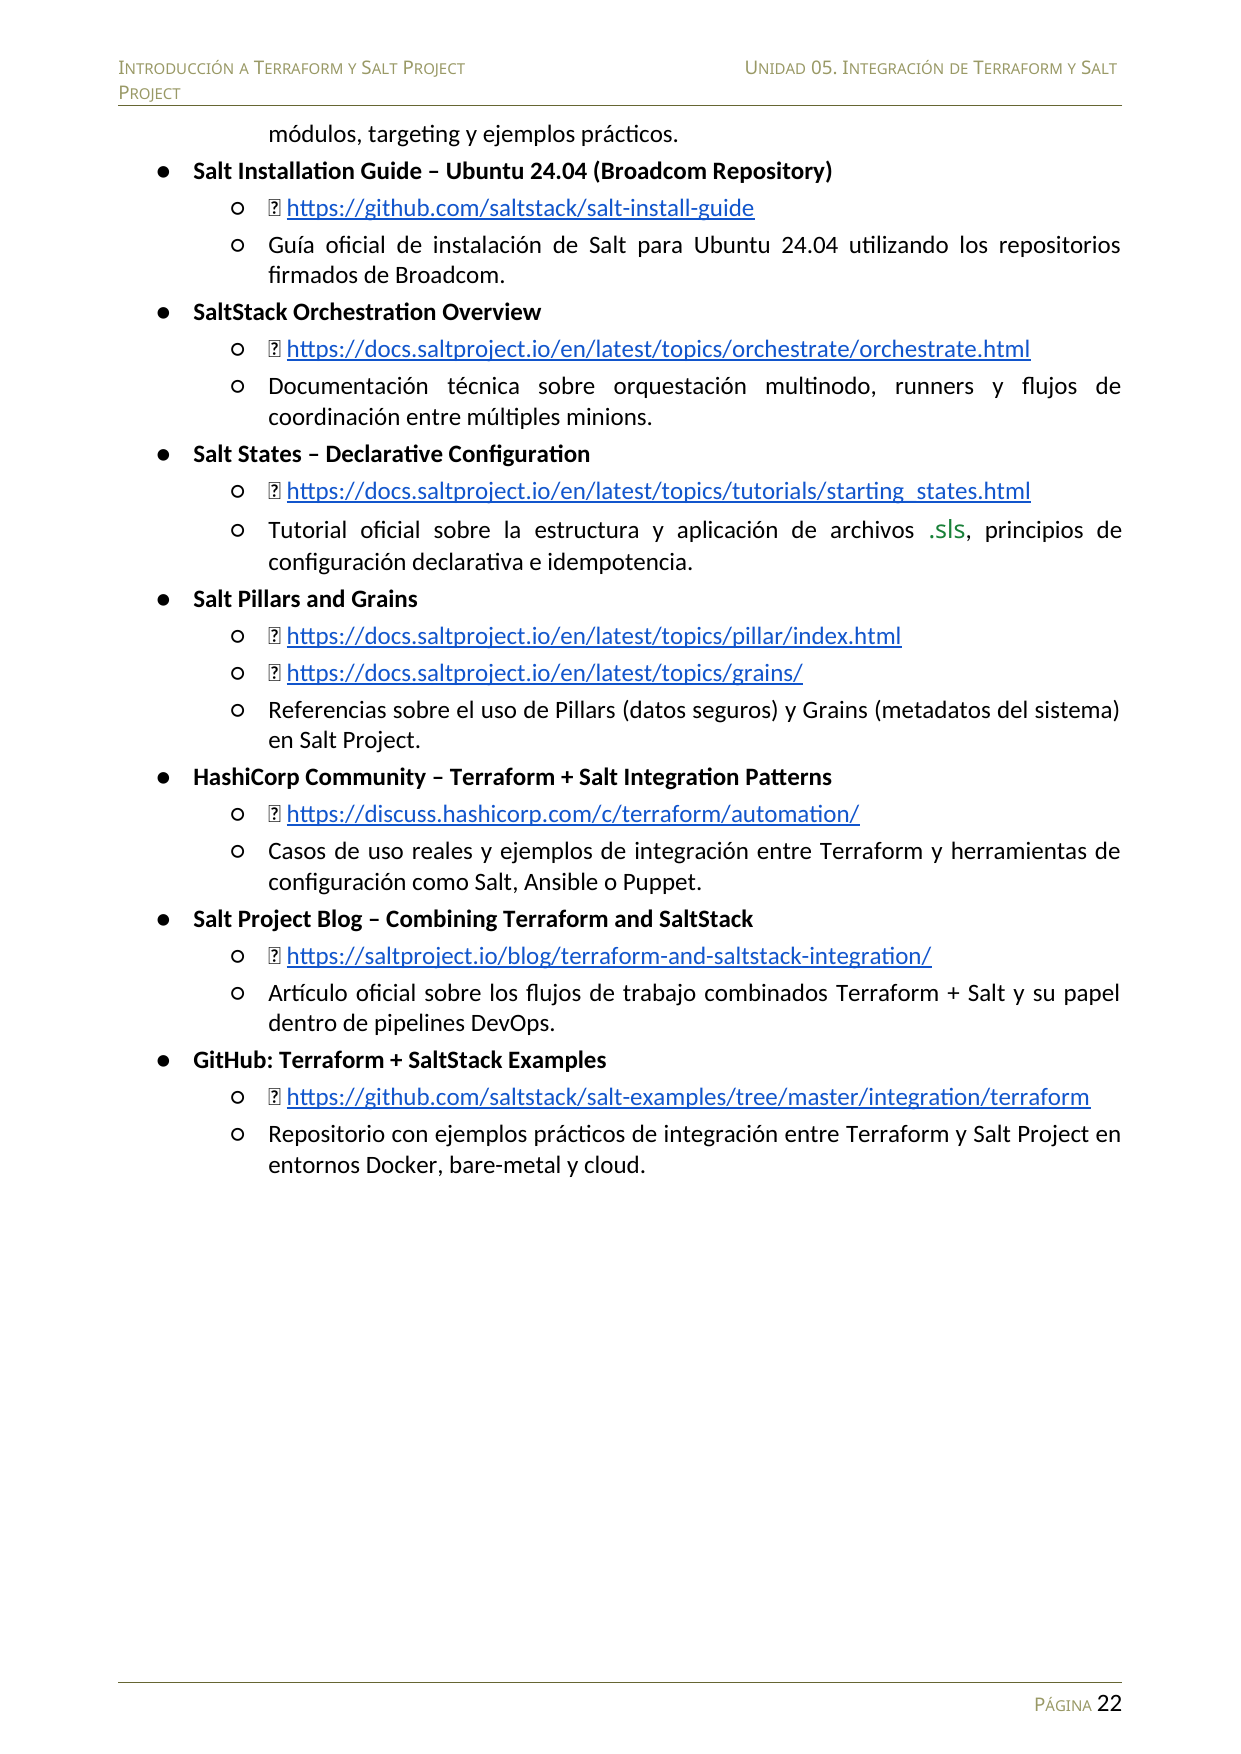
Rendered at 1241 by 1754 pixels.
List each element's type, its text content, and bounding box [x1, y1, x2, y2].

list Repositorio con ejemplos prácticos de integración entre Terraform y Salt Project en entornos Docker, bare-metal y cloud. [231, 1118, 1122, 1179]
list Salt Installation Guide – Ubuntu 24.04 (Broadcom Repository) [156, 155, 1122, 186]
list GitHub: Terraform + SaltStack Examples [156, 1044, 1122, 1075]
list Referencias sobre el uso de Pillars (datos seguros) y Grains (metadatos del sistema) en Salt Project. [231, 694, 1122, 755]
list SaltStack Orchestration Overview [156, 296, 1122, 327]
list Salt States – Declarative Configuration [156, 438, 1122, 468]
list Artículo oficial sobre los flujos de trabajo combinados Terraform + Salt y su papel dentro de pipelines DevOps. [231, 977, 1122, 1038]
list Guía oficial de instalación de Salt para Ubuntu 24.04 utilizando los repositorios firmados de Broadcom. [231, 229, 1122, 290]
list Documentación técnica sobre orquestación multinodo, runners y flujos de coordinación entre múltiples minions. [231, 370, 1122, 431]
list 🔗 https://docs.saltproject.io/en/latest/topics/grains/ [231, 657, 1122, 687]
list HashiCorp Community – Terraform + Salt Integration Patterns [156, 761, 1122, 792]
list 🔗 https://docs.saltproject.io/en/latest/topics/orchestrate/orchestrate.html [231, 333, 1122, 364]
list 🔗 https://docs.saltproject.io/en/latest/topics/tutorials/starting_states.html [231, 475, 1122, 505]
list 🔗 https://github.com/saltstack/salt-install-guide [231, 192, 1122, 222]
list módulos, targeting y ejemplos prácticos. [231, 118, 1122, 148]
list 🔗 https://saltproject.io/blog/terraform-and-saltstack-integration/ [231, 940, 1122, 970]
list Casos de uso reales y ejemplos de integración entre Terraform y herramientas de configuración como Salt, Ansible o Puppet. [231, 835, 1122, 896]
list Tutorial oficial sobre la estructura y aplicación de archivos .sls, principios de configuración declarativa e idempotencia. [231, 512, 1122, 576]
list Salt Project Blog – Combining Terraform and SaltStack [156, 903, 1122, 933]
list Salt Pillars and Grains [156, 583, 1122, 613]
list 🔗 https://docs.saltproject.io/en/latest/topics/pillar/index.html [231, 620, 1122, 650]
list 🔗 https://discuss.hashicorp.com/c/terraform/automation/ [231, 798, 1122, 829]
list 🔗 https://github.com/saltstack/salt-examples/tree/master/integration/terraform [231, 1081, 1122, 1112]
